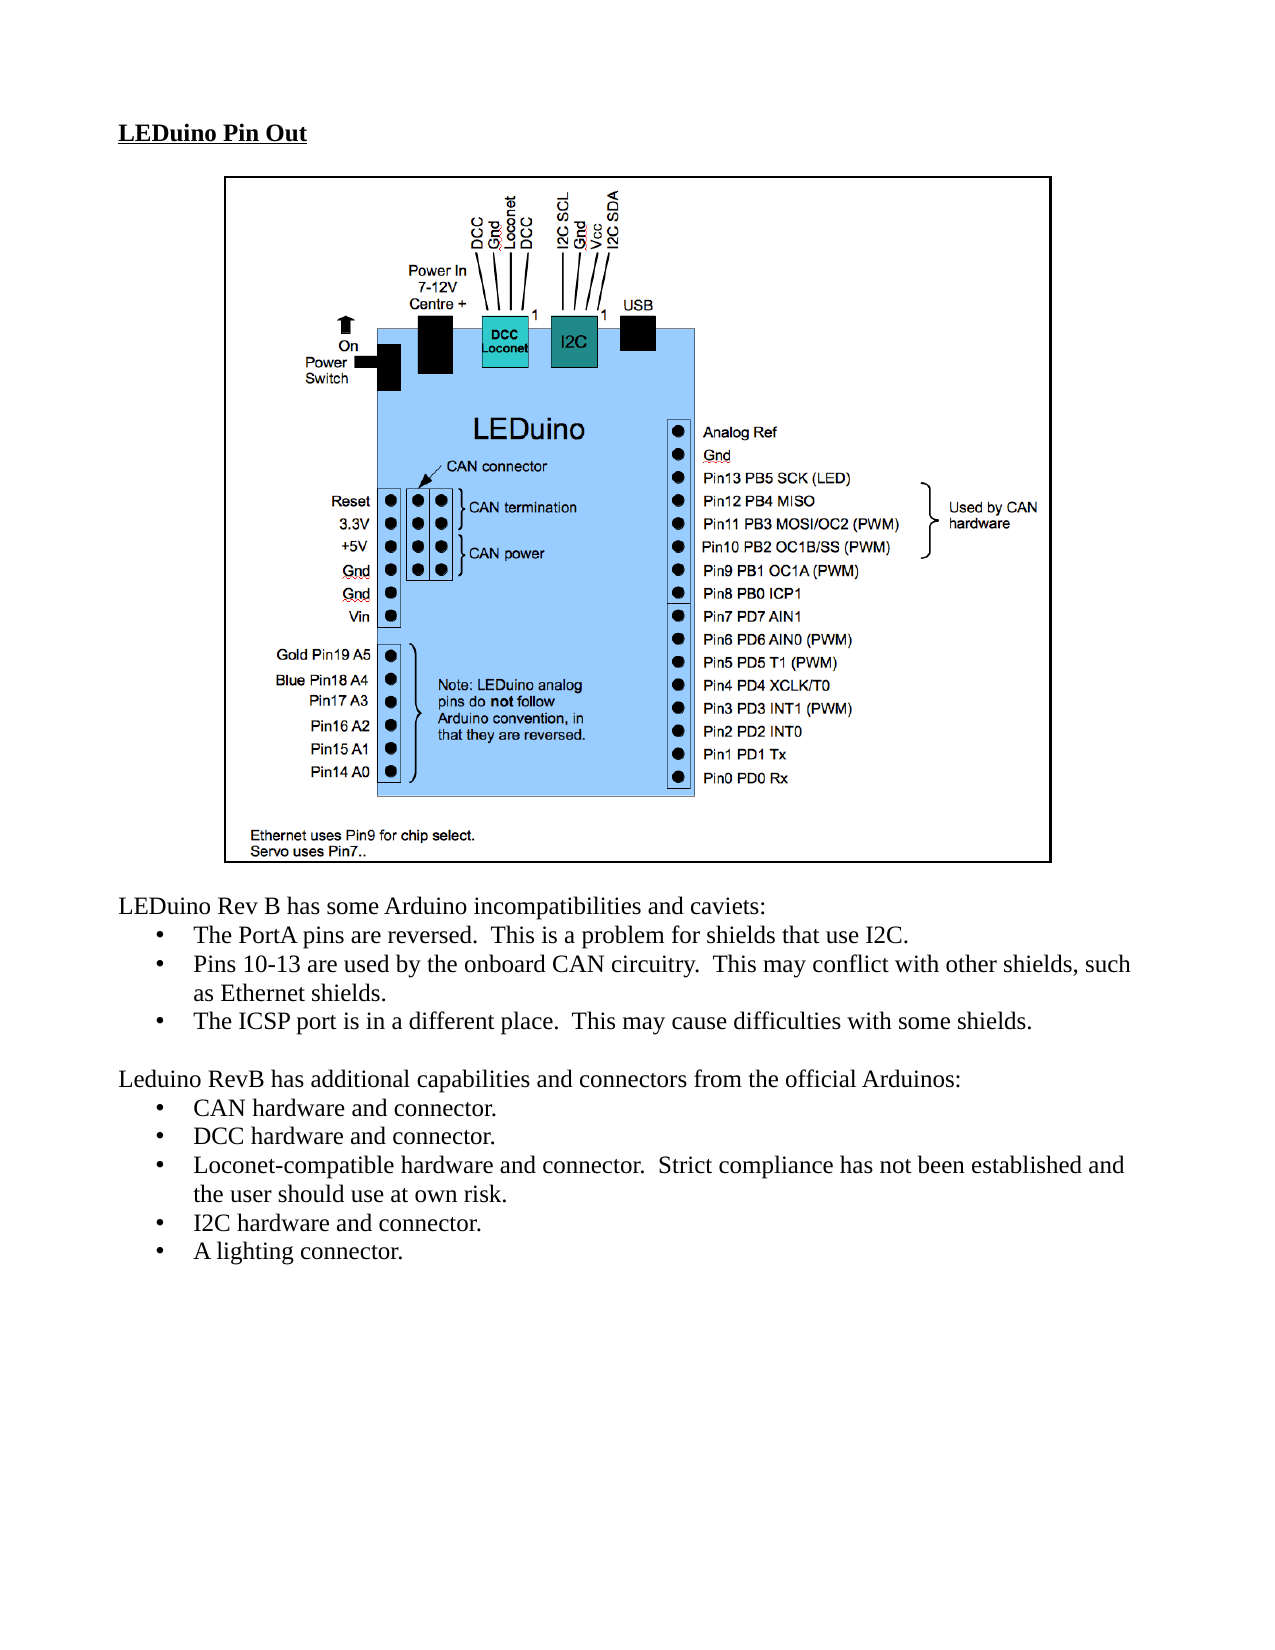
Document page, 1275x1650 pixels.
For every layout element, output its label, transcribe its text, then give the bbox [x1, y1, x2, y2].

picture [228, 180, 1047, 858]
list Loconet-compatible hardware and connector. Strict compliance has not been established and the user should use at own risk. [156, 1150, 1157, 1208]
list DCC hardware and connector. [156, 1121, 1157, 1150]
text Leduino RevB has additional capabilities and connectors from the official Arduinos: [118, 1064, 1157, 1093]
list A lighting connector. [156, 1236, 1157, 1265]
list The PortA pins are reversed. This is a problem for shields that use I2C. [156, 920, 1157, 949]
text LEDuino Rev B has some Arduino incompatibilities and caviets: [118, 891, 1157, 920]
list The ICSP port is in a different place. This may cause difficulties with some shields. [156, 1006, 1157, 1035]
list Pins 10-13 are used by the onboard CAN circuitry. This may conflict with other shields, such as Ethernet shields. [156, 949, 1157, 1006]
list I2C hardware and connector. [156, 1208, 1157, 1236]
list CAN hardware and connector. [156, 1093, 1157, 1121]
text LEDuino Pin Out [118, 118, 1157, 147]
